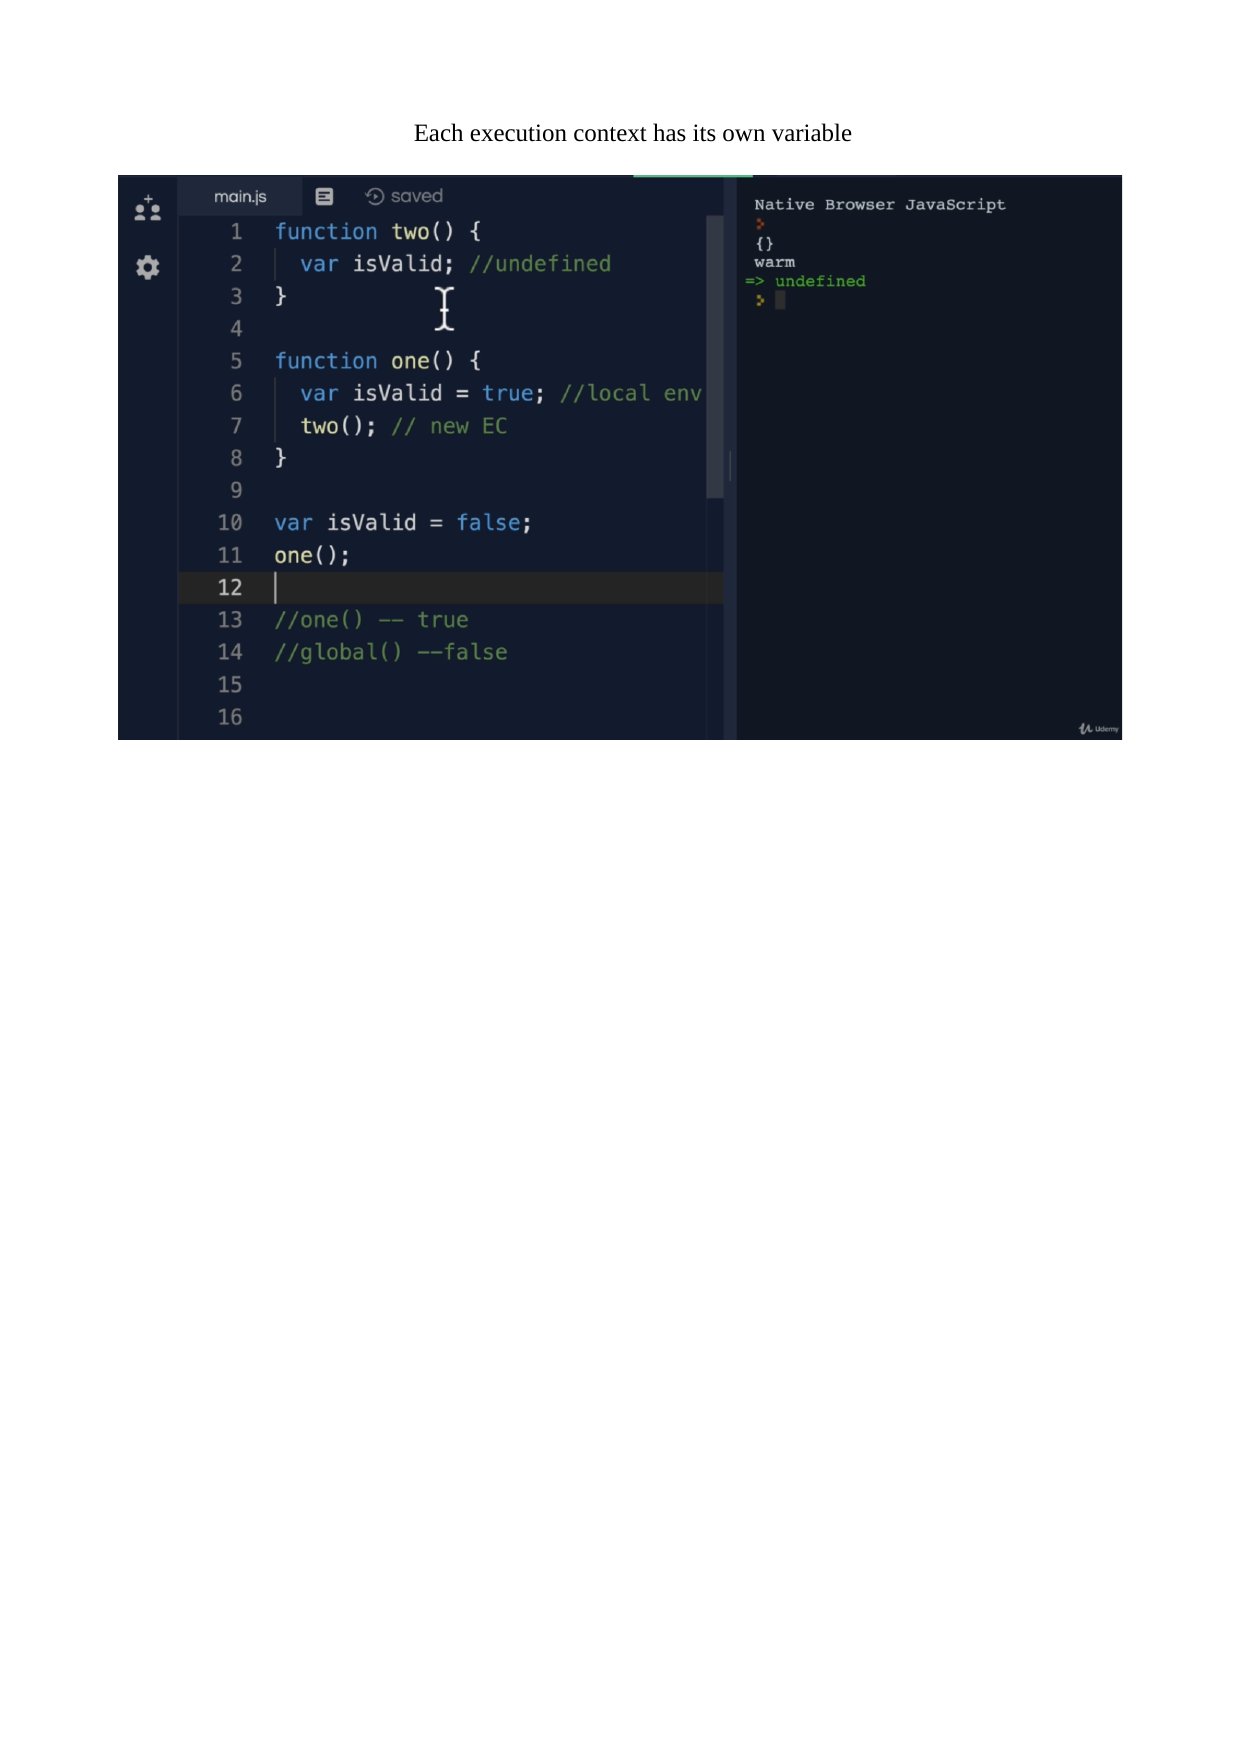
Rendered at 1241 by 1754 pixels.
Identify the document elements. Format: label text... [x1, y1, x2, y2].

text Each execution context has its own variable [118, 118, 1122, 147]
picture [118, 175, 1123, 740]
